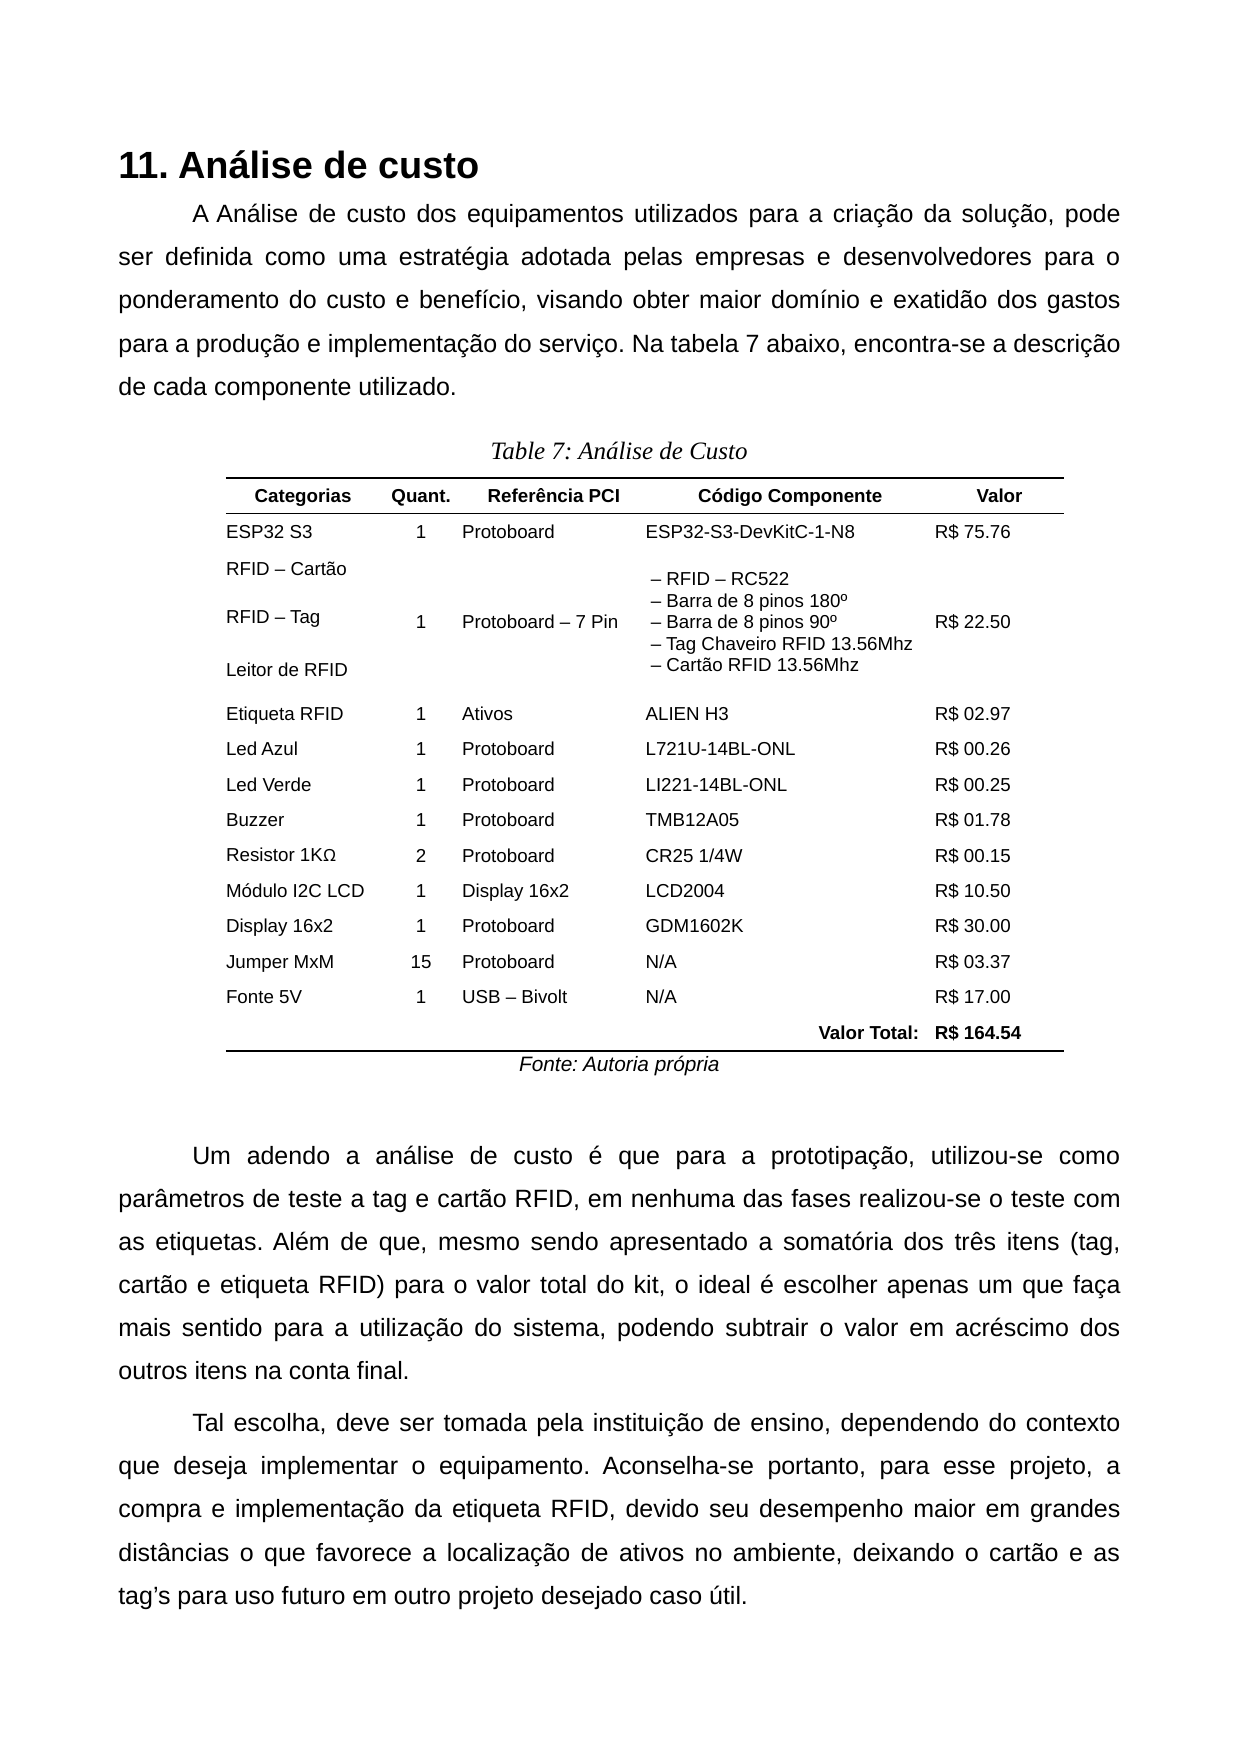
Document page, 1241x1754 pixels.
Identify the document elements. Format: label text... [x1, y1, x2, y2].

table_cell Jumper MxM [226, 944, 380, 979]
text Table 7: Análise de Custo [118, 436, 1122, 465]
table_cell Protoboard [462, 838, 645, 873]
table_header Código Componente [645, 479, 934, 513]
table_cell USB – Bivolt [462, 979, 645, 1014]
table_cell 1 [380, 908, 462, 944]
subtitle 11. Análise de custo [118, 143, 1122, 187]
text Fonte: Autoria própria [118, 1052, 1122, 1076]
text Um adendo a análise de custo é que para a prototipação, utilizou-se como parâmetros de teste a tag e cartão RFID, em nenhuma das fases realizou-se o teste com as etiquetas. Além de que, mesmo sendo apresentado a somatória dos três itens (tag, cartão e etiqueta RFID) para o valor total do kit, o ideal é escolher apenas um que faça mais sentido para a utilização do sistema, podendo subtrair o valor em acréscimo dos outros itens na conta final. [118, 1141, 1122, 1385]
table_cell N/A [645, 979, 934, 1014]
table_cell R$ 10.50 [935, 873, 1064, 908]
table_cell Display 16x2 [462, 873, 645, 908]
table_cell R$ 03.37 [935, 944, 1064, 979]
table_header Categorias [226, 479, 380, 513]
text A Análise de custo dos equipamentos utilizados para a criação da solução, pode ser definida como uma estratégia adotada pelas empresas e desenvolvedores para o ponderamento do custo e benefício, visando obter maior domínio e exatidão dos gastos para a produção e implementação do serviço. Na tabela 7 abaixo, encontra-se a descrição de cada componente utilizado. [118, 199, 1122, 401]
table_cell R$ 02.97 [935, 696, 1064, 731]
table_cell ESP32-S3-DevKitC-1-N8 [645, 514, 934, 548]
table_cell 1 [380, 548, 462, 696]
table_cell Módulo I2C LCD [226, 873, 380, 908]
table_cell Protoboard [462, 767, 645, 802]
table_cell 1 [380, 979, 462, 1014]
table_cell R$ 00.25 [935, 767, 1064, 802]
table_cell 1 [380, 696, 462, 731]
table_cell Fonte 5V [226, 979, 380, 1014]
table_cell Led Azul [226, 731, 380, 767]
table_cell Protoboard [462, 944, 645, 979]
table_cell R$ 00.26 [935, 731, 1064, 767]
table_cell Protoboard – 7 Pin [462, 548, 645, 696]
table_cell Protoboard [462, 514, 645, 548]
table_cell 1 [380, 802, 462, 837]
table_cell 1 [380, 514, 462, 548]
table_cell Display 16x2 [226, 908, 380, 944]
table_cell – RFID – RC522 – Barra de 8 pinos 180º – Barra de 8 pinos 90º – Tag Chaveiro RFID 13.56Mhz – Cartão RFID 13.56Mhz [645, 548, 934, 696]
table_cell R$ 30.00 [935, 908, 1064, 944]
table_cell ESP32 S3 [226, 514, 380, 548]
table_cell Valor Total: [226, 1015, 934, 1050]
table_cell ALIEN H3 [645, 696, 934, 731]
table_cell Protoboard [462, 731, 645, 767]
table_cell L721U-14BL-ONL [645, 731, 934, 767]
table_cell Ativos [462, 696, 645, 731]
table_cell Leitor de RFID [226, 643, 380, 696]
table_cell GDM1602K [645, 908, 934, 944]
table_cell 1 [380, 767, 462, 802]
table_cell Led Verde [226, 767, 380, 802]
table_header Quant. [380, 479, 462, 513]
table_cell LCD2004 [645, 873, 934, 908]
table_cell 1 [380, 873, 462, 908]
table_cell 2 [380, 838, 462, 873]
table_cell Protoboard [462, 802, 645, 837]
table_cell 1 [380, 731, 462, 767]
table_cell TMB12A05 [645, 802, 934, 837]
text Tal escolha, deve ser tomada pela instituição de ensino, dependendo do contexto que deseja implementar o equipamento. Aconselha-se portanto, para esse projeto, a compra e implementação da etiqueta RFID, devido seu desempenho maior em grandes distâncias o que favorece a localização de ativos no ambiente, deixando o cartão e as tag’s para uso futuro em outro projeto desejado caso útil. [118, 1408, 1122, 1609]
table_cell N/A [645, 944, 934, 979]
table_cell RFID – Tag [226, 590, 380, 643]
table_header Referência PCI [462, 479, 645, 513]
table_cell R$ 01.78 [935, 802, 1064, 837]
table_cell R$ 164.54 [935, 1015, 1064, 1050]
table_cell R$ 75.76 [935, 514, 1064, 548]
table_cell LI221-14BL-ONL [645, 767, 934, 802]
table_cell RFID – Cartão [226, 548, 380, 590]
table_cell Protoboard [462, 908, 645, 944]
table_cell Etiqueta RFID [226, 696, 380, 731]
table_cell R$ 22.50 [935, 548, 1064, 696]
table_cell R$ 00.15 [935, 838, 1064, 873]
table_cell Buzzer [226, 802, 380, 837]
table_header Valor [935, 479, 1064, 513]
table_cell Resistor 1KΩ [226, 838, 380, 873]
table_cell 15 [380, 944, 462, 979]
table_cell R$ 17.00 [935, 979, 1064, 1014]
table_cell CR25 1/4W [645, 838, 934, 873]
